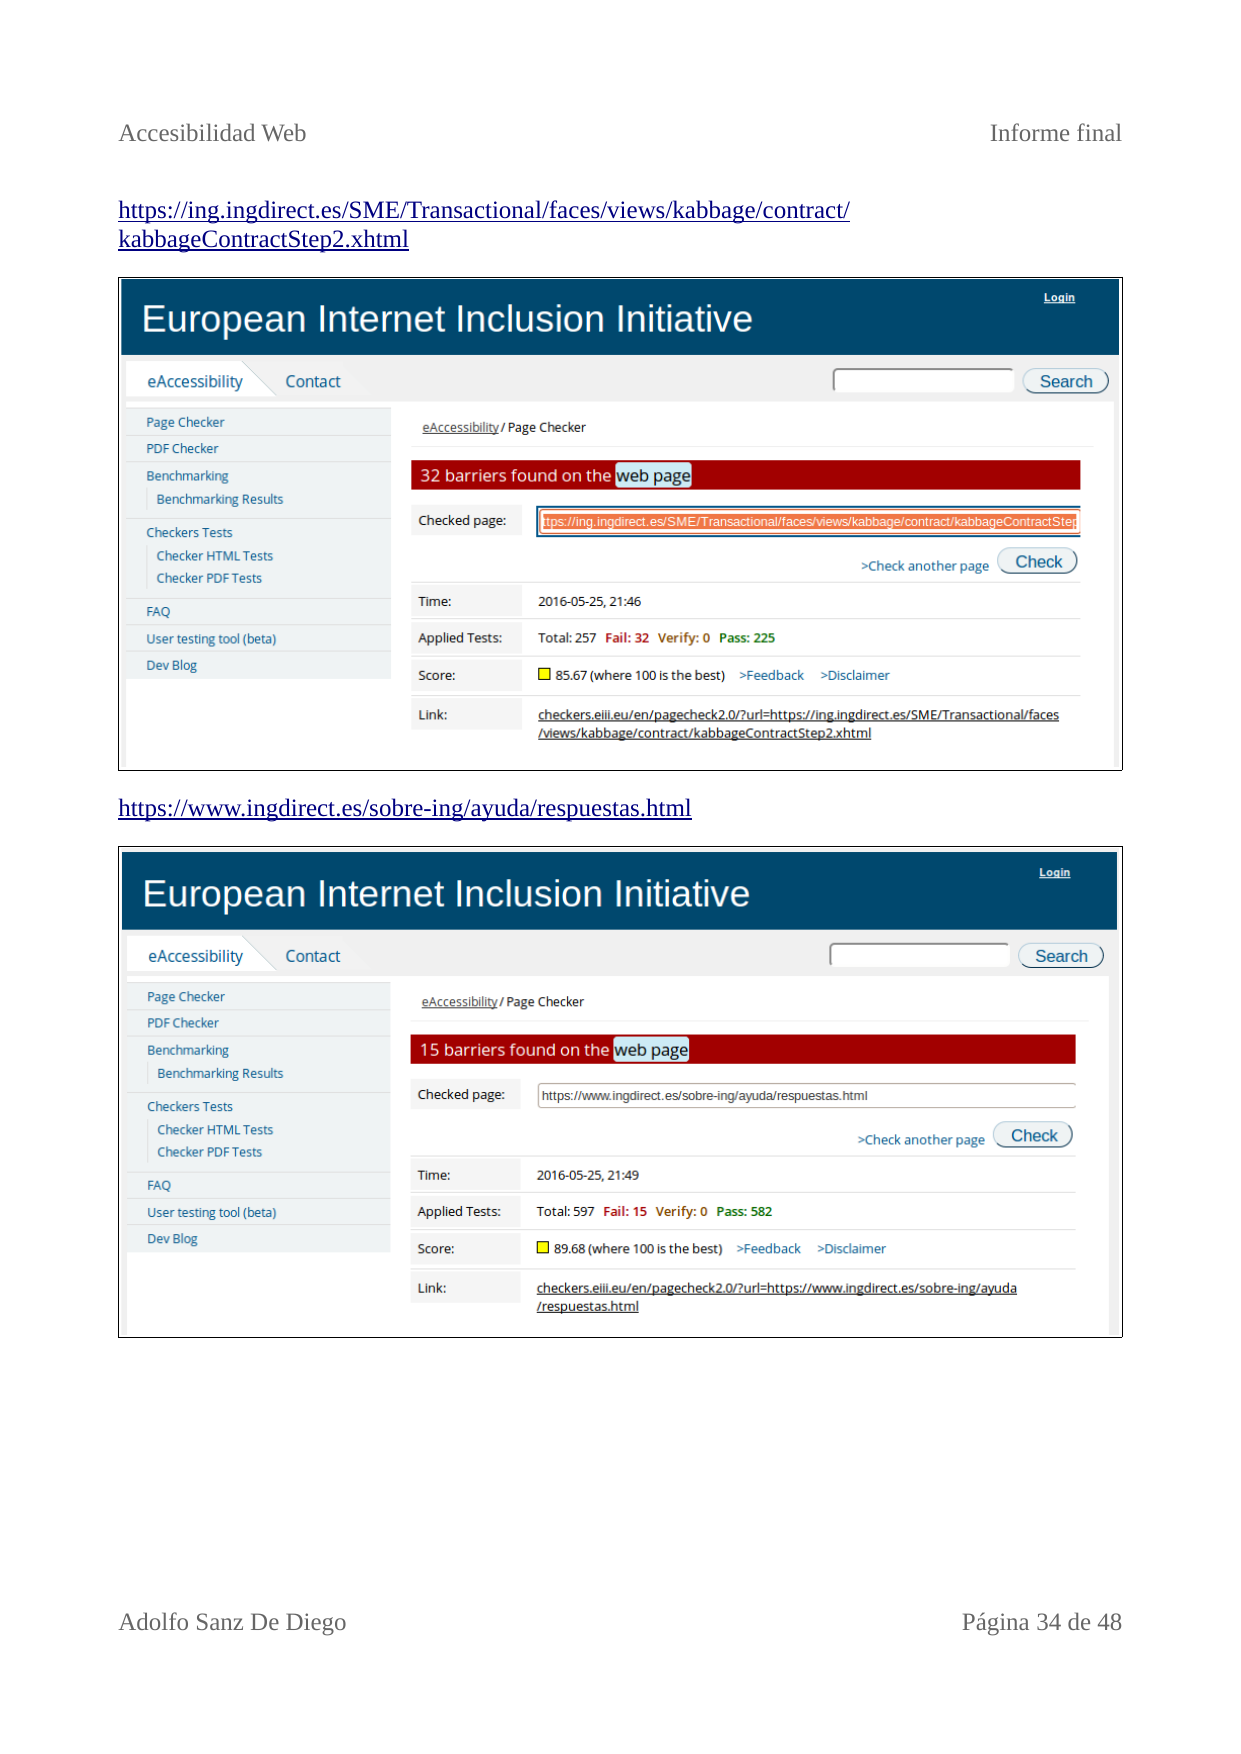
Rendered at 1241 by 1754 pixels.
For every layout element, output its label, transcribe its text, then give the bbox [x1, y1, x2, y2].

picture [535, 887, 551, 906]
picture [516, 312, 533, 331]
picture [1044, 294, 1075, 303]
picture [457, 881, 462, 906]
picture [556, 312, 561, 331]
picture [616, 881, 621, 906]
picture [626, 887, 642, 906]
picture [536, 312, 553, 331]
picture [487, 887, 503, 906]
picture [508, 305, 512, 331]
picture [562, 887, 581, 906]
picture [224, 887, 242, 914]
picture [381, 887, 410, 906]
picture [329, 887, 346, 906]
picture [329, 312, 346, 331]
picture [266, 312, 304, 331]
picture [434, 882, 444, 906]
picture [168, 312, 185, 331]
picture [656, 307, 672, 331]
picture [1040, 869, 1070, 878]
picture [349, 307, 359, 331]
picture [467, 312, 484, 331]
picture [121, 355, 1119, 767]
picture [514, 887, 531, 906]
picture [266, 887, 304, 906]
picture [646, 882, 669, 906]
picture [734, 312, 752, 331]
picture [488, 312, 504, 331]
picture [415, 312, 433, 331]
picture [319, 881, 324, 906]
picture [555, 887, 559, 906]
picture [202, 887, 220, 906]
picture [414, 887, 432, 906]
picture [245, 887, 263, 906]
picture [584, 887, 601, 906]
picture [144, 306, 165, 331]
picture [360, 312, 378, 331]
picture [202, 312, 220, 331]
picture [672, 887, 692, 906]
picture [649, 312, 653, 331]
picture [564, 312, 582, 331]
text https://ing.ingdirect.es/SME/Transactional/faces/views/kabbage/contract/kabbageContractStep2.xhtml [118, 196, 1122, 253]
picture [320, 306, 325, 331]
picture [244, 312, 263, 331]
picture [191, 887, 201, 906]
picture [695, 307, 732, 331]
picture [731, 887, 749, 906]
picture [618, 306, 623, 331]
picture [458, 306, 463, 331]
picture [628, 312, 644, 331]
picture [145, 881, 166, 906]
picture [360, 887, 378, 906]
picture [349, 882, 359, 906]
text https://www.ingdirect.es/sobre-ing/ayuda/respuestas.html [118, 793, 1122, 822]
picture [382, 312, 411, 331]
picture [675, 312, 695, 331]
picture [190, 312, 201, 331]
picture [693, 882, 729, 906]
picture [435, 307, 445, 331]
picture [466, 887, 483, 906]
picture [169, 887, 186, 906]
picture [586, 312, 603, 331]
picture [121, 848, 1119, 1335]
picture [506, 880, 511, 906]
picture [223, 312, 241, 339]
